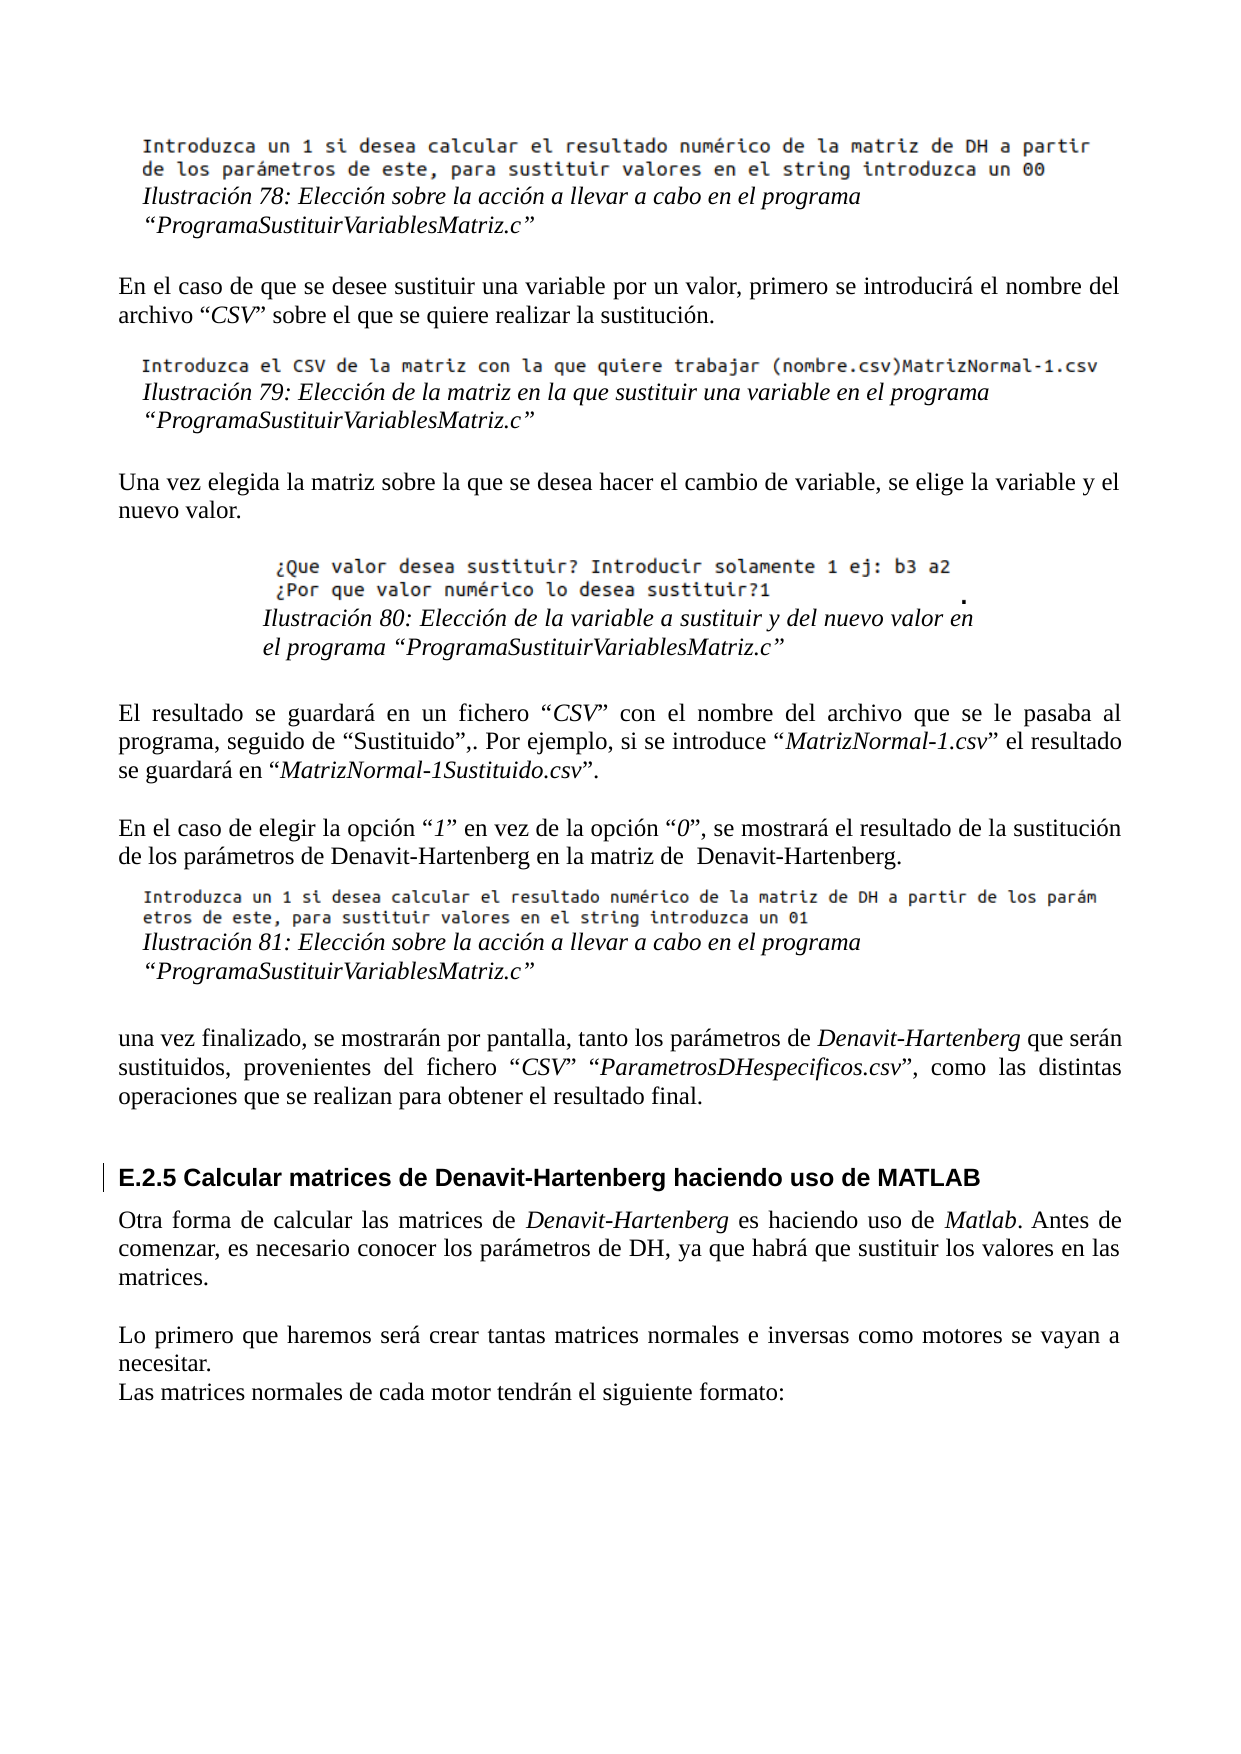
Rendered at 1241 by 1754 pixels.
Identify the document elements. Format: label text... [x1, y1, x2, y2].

text una vez finalizado, se mostrarán por pantalla, tanto los parámetros de Denavit-Hartenberg que serán sustituidos, provenientes del fichero “CSV” “ParametrosDHespecificos.csv”, como las distintas operaciones que se realizan para obtener el resultado final. [118, 1023, 1122, 1110]
text En el caso de elegir la opción “1” en vez de la opción “0”, se mostrará el resultado de la sustitución de los parámetros de Denavit-Hartenberg en la matriz de Denavit-Hartenberg. [118, 813, 1122, 870]
subtitle E.2.5 Calcular matrices de Denavit-Hartenberg haciendo uso de MATLAB [118, 1163, 1122, 1192]
text Otra forma de calcular las matrices de Denavit-Hartenberg es haciendo uso de Matlab. Antes de comenzar, es necesario conocer los parámetros de DH, ya que habrá que sustituir los valores en las matrices. [118, 1205, 1122, 1291]
text Ilustración 80: Elección de la variable a sustituir y del nuevo valor en el programa “ProgramaSustituirVariablesMatriz.c” [263, 563, 977, 661]
text El resultado se guardará en un fichero “CSV” con el nombre del archivo que se le pasaba al programa, seguido de “Sustituido”,. Por ejemplo, si se introduce “MatrizNormal-1.csv” el resultado se guardará en “MatrizNormal-1Sustituido.csv”. [118, 698, 1122, 784]
text Una vez elegida la matriz sobre la que se desea hacer el cambio de variable, se elige la variable y el nuevo valor. [118, 467, 1122, 524]
text Ilustración 81: Elección sobre la acción a llevar a cabo en el programa “ProgramaSustituirVariablesMatriz.c” [142, 928, 1098, 985]
text Ilustración 79: Elección de la matriz en la que sustituir una variable en el programa “ProgramaSustituirVariablesMatriz.c” [142, 377, 1108, 434]
text Las matrices normales de cada motor tendrán el siguiente formato: [118, 1377, 1122, 1406]
text Ilustración 78: Elección sobre la acción a llevar a cabo en el programa “ProgramaSustituirVariablesMatriz.c” [142, 181, 1098, 238]
text Lo primero que haremos será crear tantas matrices normales e inversas como motores se vayan a necesitar. [118, 1320, 1122, 1377]
text En el caso de que se desee sustituir una variable por un valor, primero se introducirá el nombre del archivo “CSV” sobre el que se quiere realizar la sustitución. [118, 271, 1122, 329]
